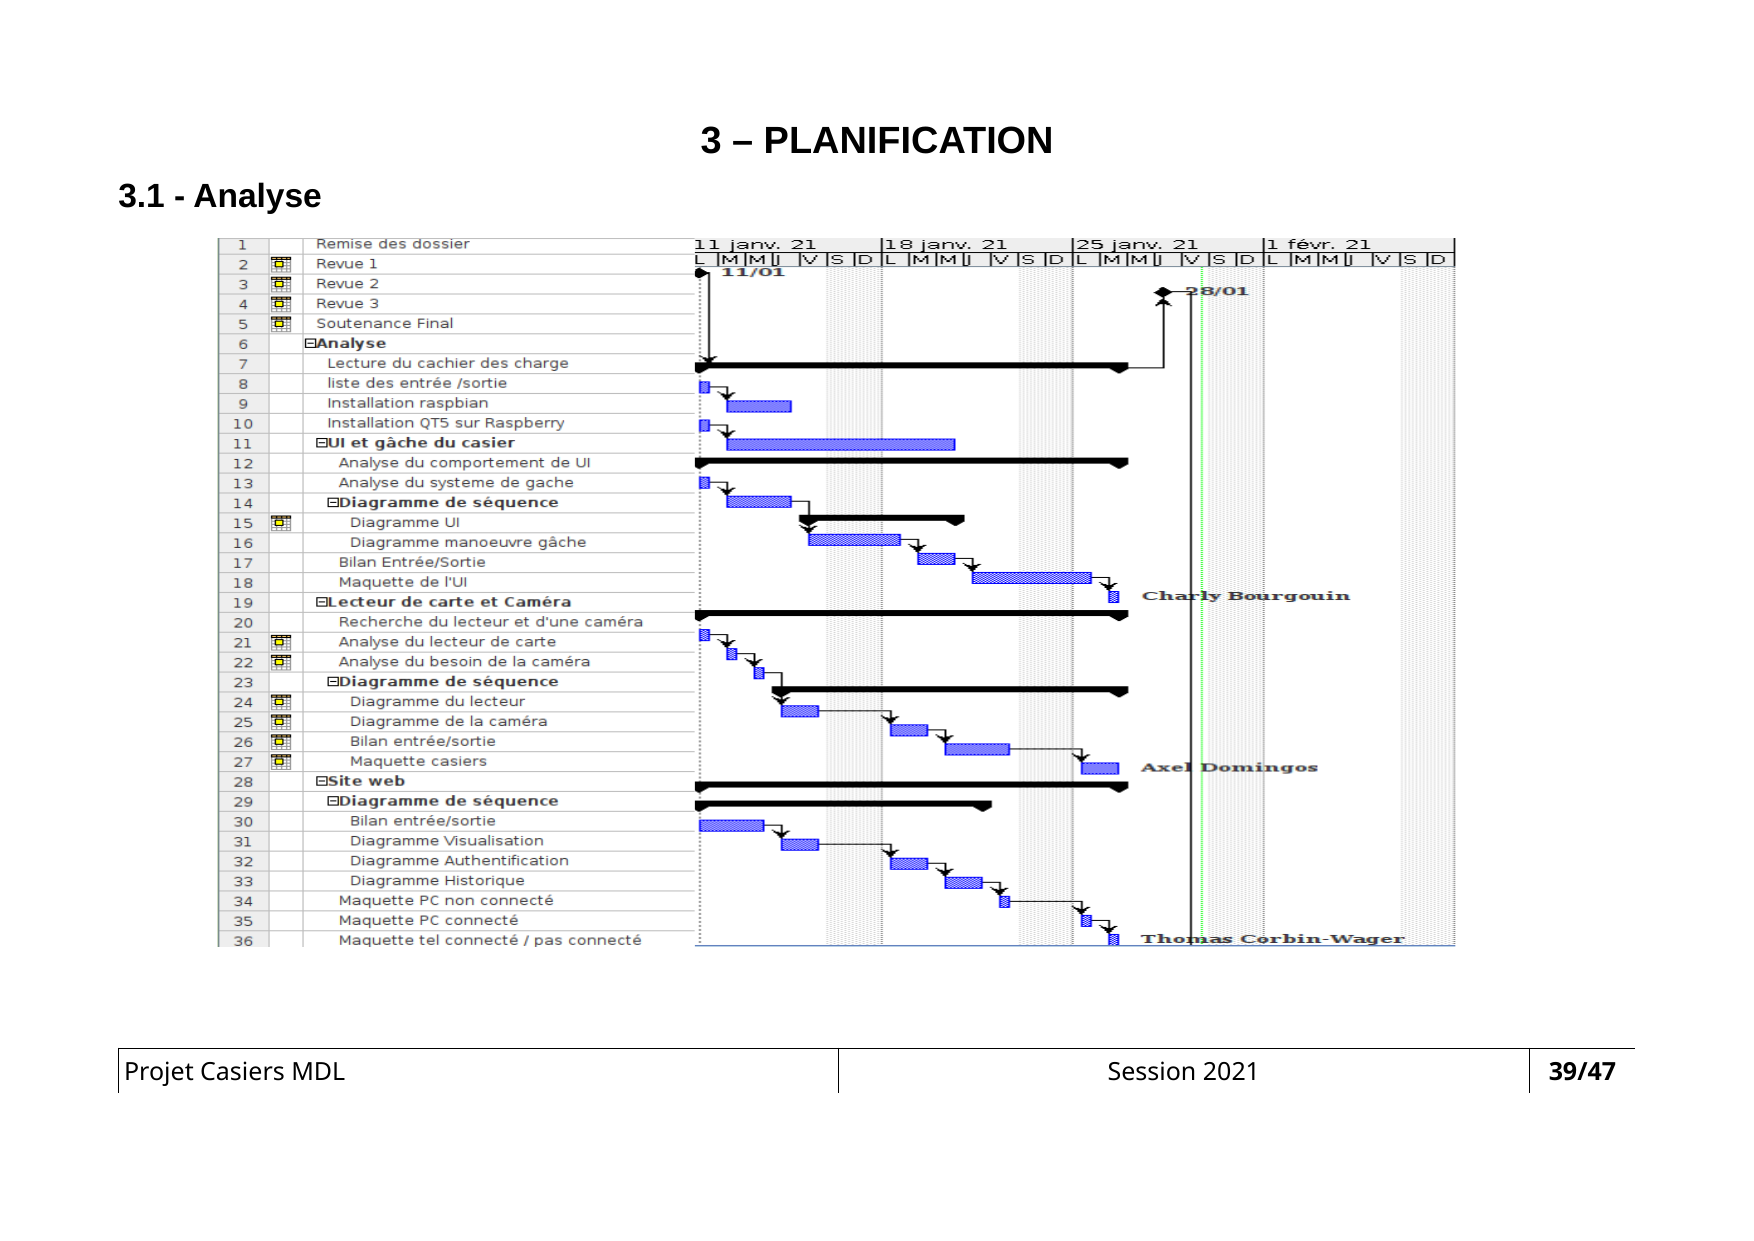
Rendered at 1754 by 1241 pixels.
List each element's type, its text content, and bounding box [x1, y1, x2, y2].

subtitle 3 – PLANIFICATION [118, 118, 1636, 162]
subtitle 3.1 - Analyse [118, 176, 1636, 215]
picture [217, 237, 1456, 947]
